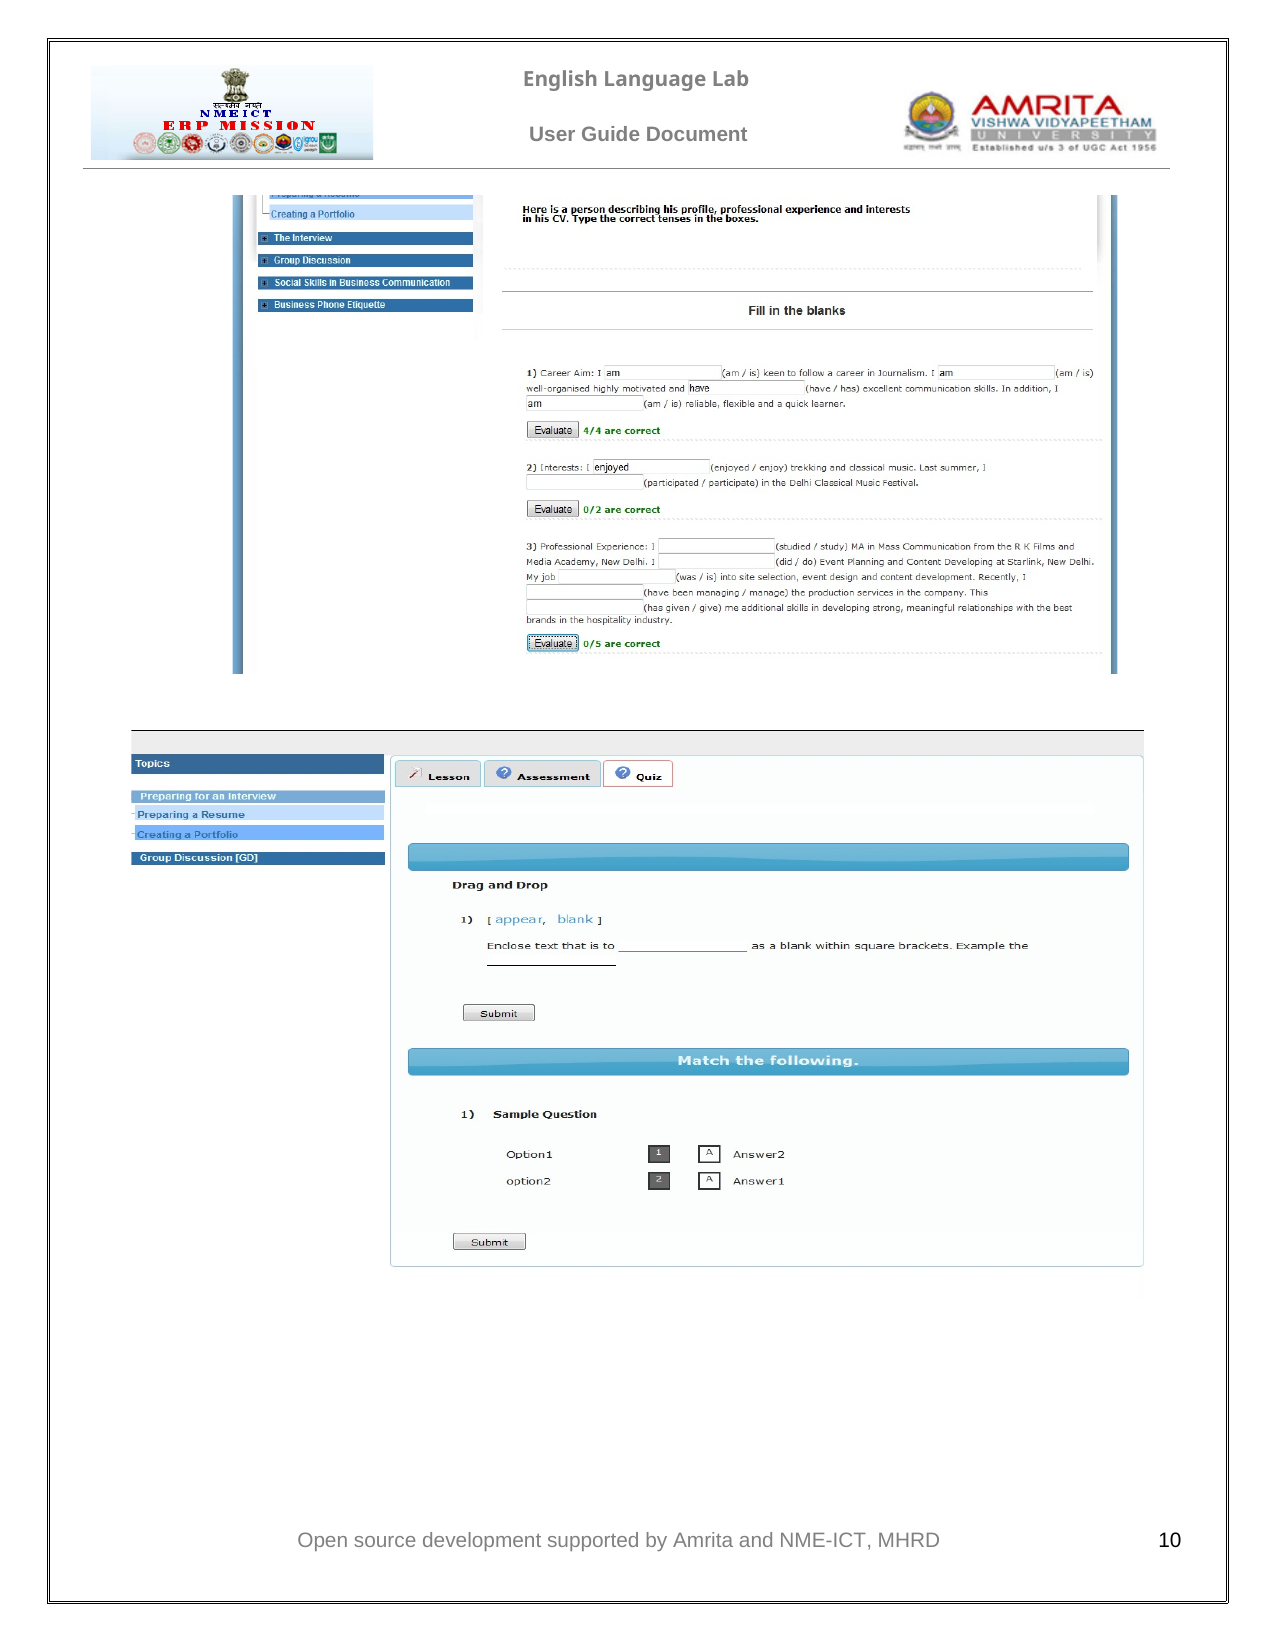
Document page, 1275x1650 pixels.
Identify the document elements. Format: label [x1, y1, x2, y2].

picture [897, 87, 1165, 160]
picture [232, 195, 1118, 674]
picture [131, 730, 1144, 1300]
picture [90, 65, 374, 160]
